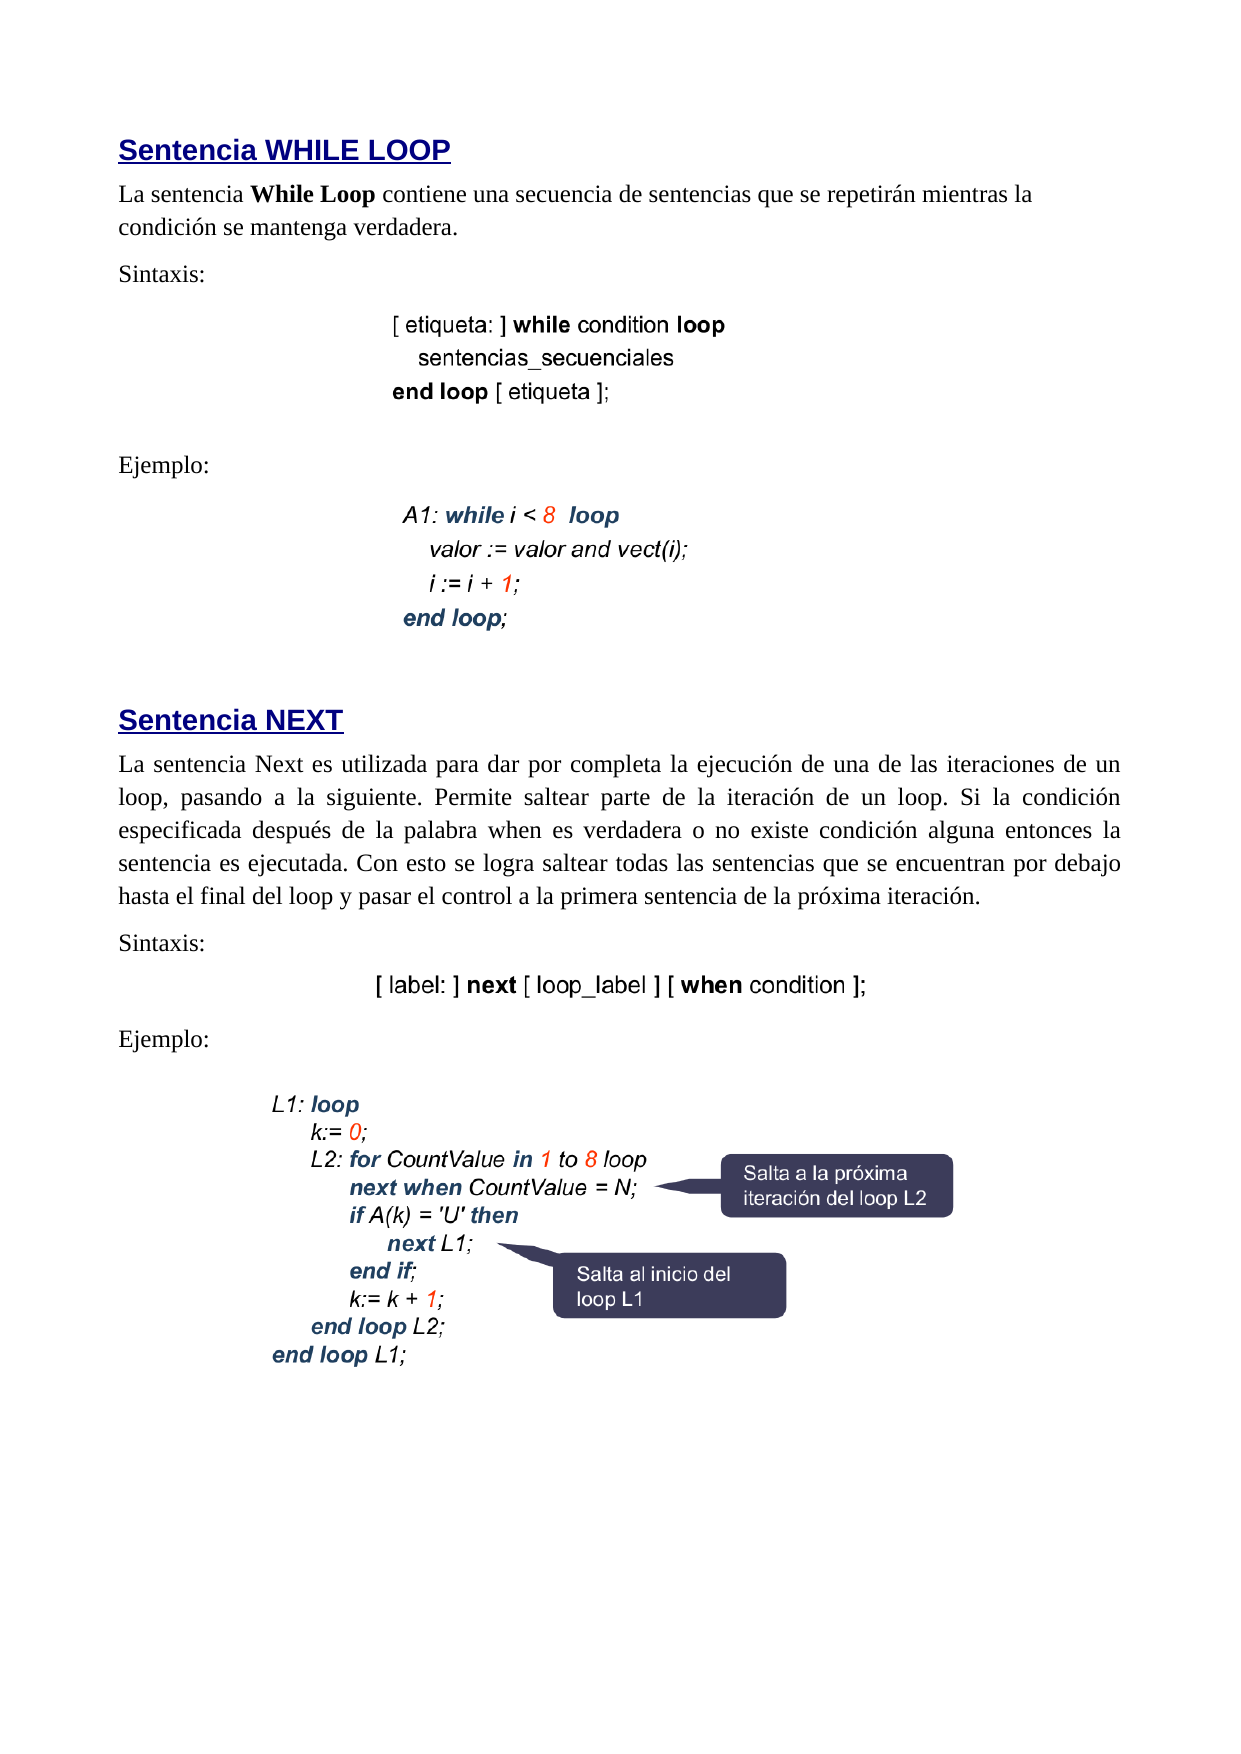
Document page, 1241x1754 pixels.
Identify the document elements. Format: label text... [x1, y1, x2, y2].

text Sintaxis: [118, 928, 1122, 957]
text Ejemplo: [118, 1024, 1122, 1052]
picture [364, 963, 876, 1008]
text Sintaxis: [118, 259, 1122, 288]
text La sentencia While Loop contiene una secuencia de sentencias que se repetirán mientras la condición se mantenga verdadera. [118, 179, 1122, 241]
picture [247, 1083, 965, 1379]
picture [366, 303, 755, 411]
subtitle Sentencia NEXT [118, 703, 1122, 736]
text La sentencia Next es utilizada para dar por completa la ejecución de una de las iteraciones de un loop, pasando a la siguiente. Permite saltear parte de la iteración de un loop. Si la condición especificada después de la palabra when es verdadera o no existe condición alguna entonces la sentencia es ejecutada. Con esto se logra saltear todas las sentencias que se encuentran por debajo hasta el final del loop y pasar el control a la primera sentencia de la próxima iteración. [118, 749, 1122, 910]
subtitle Sentencia WHILE LOOP [118, 133, 1122, 166]
text Ejemplo: [118, 450, 1122, 479]
picture [351, 483, 712, 641]
